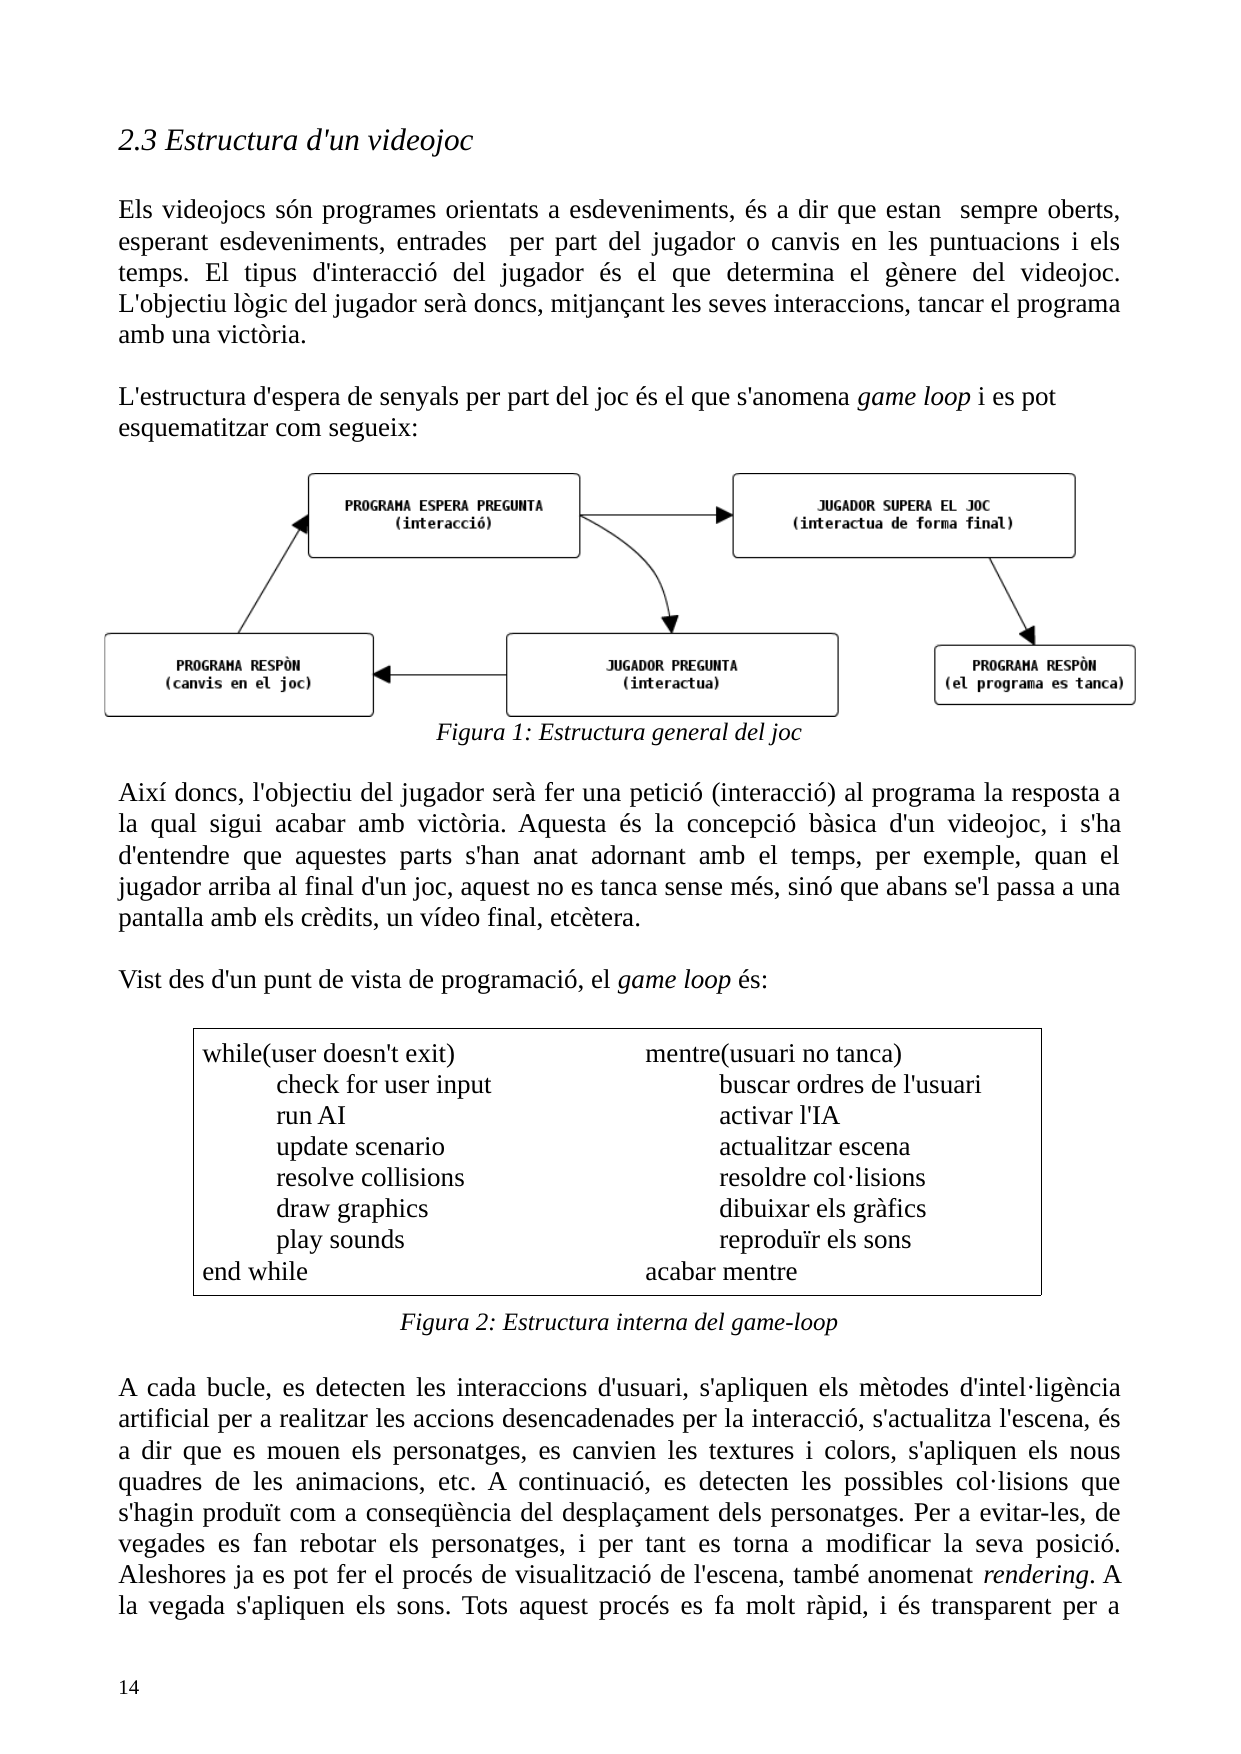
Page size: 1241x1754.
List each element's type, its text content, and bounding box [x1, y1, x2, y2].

text play sounds reproduïr els sons [202, 1224, 1032, 1255]
text Així doncs, l'objectiu del jugador serà fer una petició (interacció) al programa la resposta a la qual sigui acabar amb victòria. Aquesta és la concepció bàsica d'un videojoc, i s'ha d'entendre que aquestes parts s'han anat adornant amb el temps, per exemple, quan el jugador arriba al final d'un joc, aquest no es tanca sense més, sinó que abans se'l passa a una pantalla amb els crèdits, un vídeo final, etcètera. [118, 776, 1122, 932]
text Figura 2: Estructura interna del game-loop [118, 1295, 1122, 1336]
text Vist des d'un punt de vista de programació, el game loop és: [118, 963, 1122, 994]
text Els videojocs són programes orientats a esdeveniments, és a dir que estan sempre oberts, esperant esdeveniments, entrades per part del jugador o canvis en les puntuacions i els temps. El tipus d'interacció del jugador és el que determina el gènere del videojoc. L'objectiu lògic del jugador serà doncs, mitjançant les seves interaccions, tancar el programa amb una victòria. [118, 193, 1122, 349]
picture [104, 473, 1136, 717]
text update scenario actualitzar escena [202, 1130, 1032, 1161]
text run AI activar l'IA [202, 1099, 1032, 1130]
text L'estructura d'espera de senyals per part del joc és el que s'anomena game loop i es pot [118, 380, 1122, 412]
text end while acabar mentre [202, 1255, 1032, 1286]
text A cada bucle, es detecten les interaccions d'usuari, s'apliquen els mètodes d'intel·ligència artificial per a realitzar les accions desencadenades per la interacció, s'actualitza l'escena, és a dir que es mouen els personatges, es canvien les textures i colors, s'apliquen els nous quadres de les animacions, etc. A continuació, es detecten les possibles col·lisions que s'hagin produït com a conseqüència del desplaçament dels personatges. Per a evitar-les, de vegades es fan rebotar els personatges, i per tant es torna a modificar la seva posició. Aleshores ja es pot fer el procés de visualització de l'escena, també anomenat rendering. A la vegada s'apliquen els sons. Tots aquest procés es fa molt ràpid, i és transparent per a [118, 1371, 1122, 1621]
text while(user doesn't exit) mentre(usuari no tanca) [202, 1037, 1032, 1068]
text 2.3 Estructura d'un videojoc [118, 122, 1122, 158]
text resolve collisions resoldre col·lisions [202, 1161, 1032, 1192]
text Figura 1: Estructura general del joc [118, 717, 1122, 745]
text draw graphics dibuixar els gràfics [202, 1192, 1032, 1224]
text check for user input buscar ordres de l'usuari [202, 1068, 1032, 1099]
text esquematitzar com segueix: [118, 412, 1122, 443]
